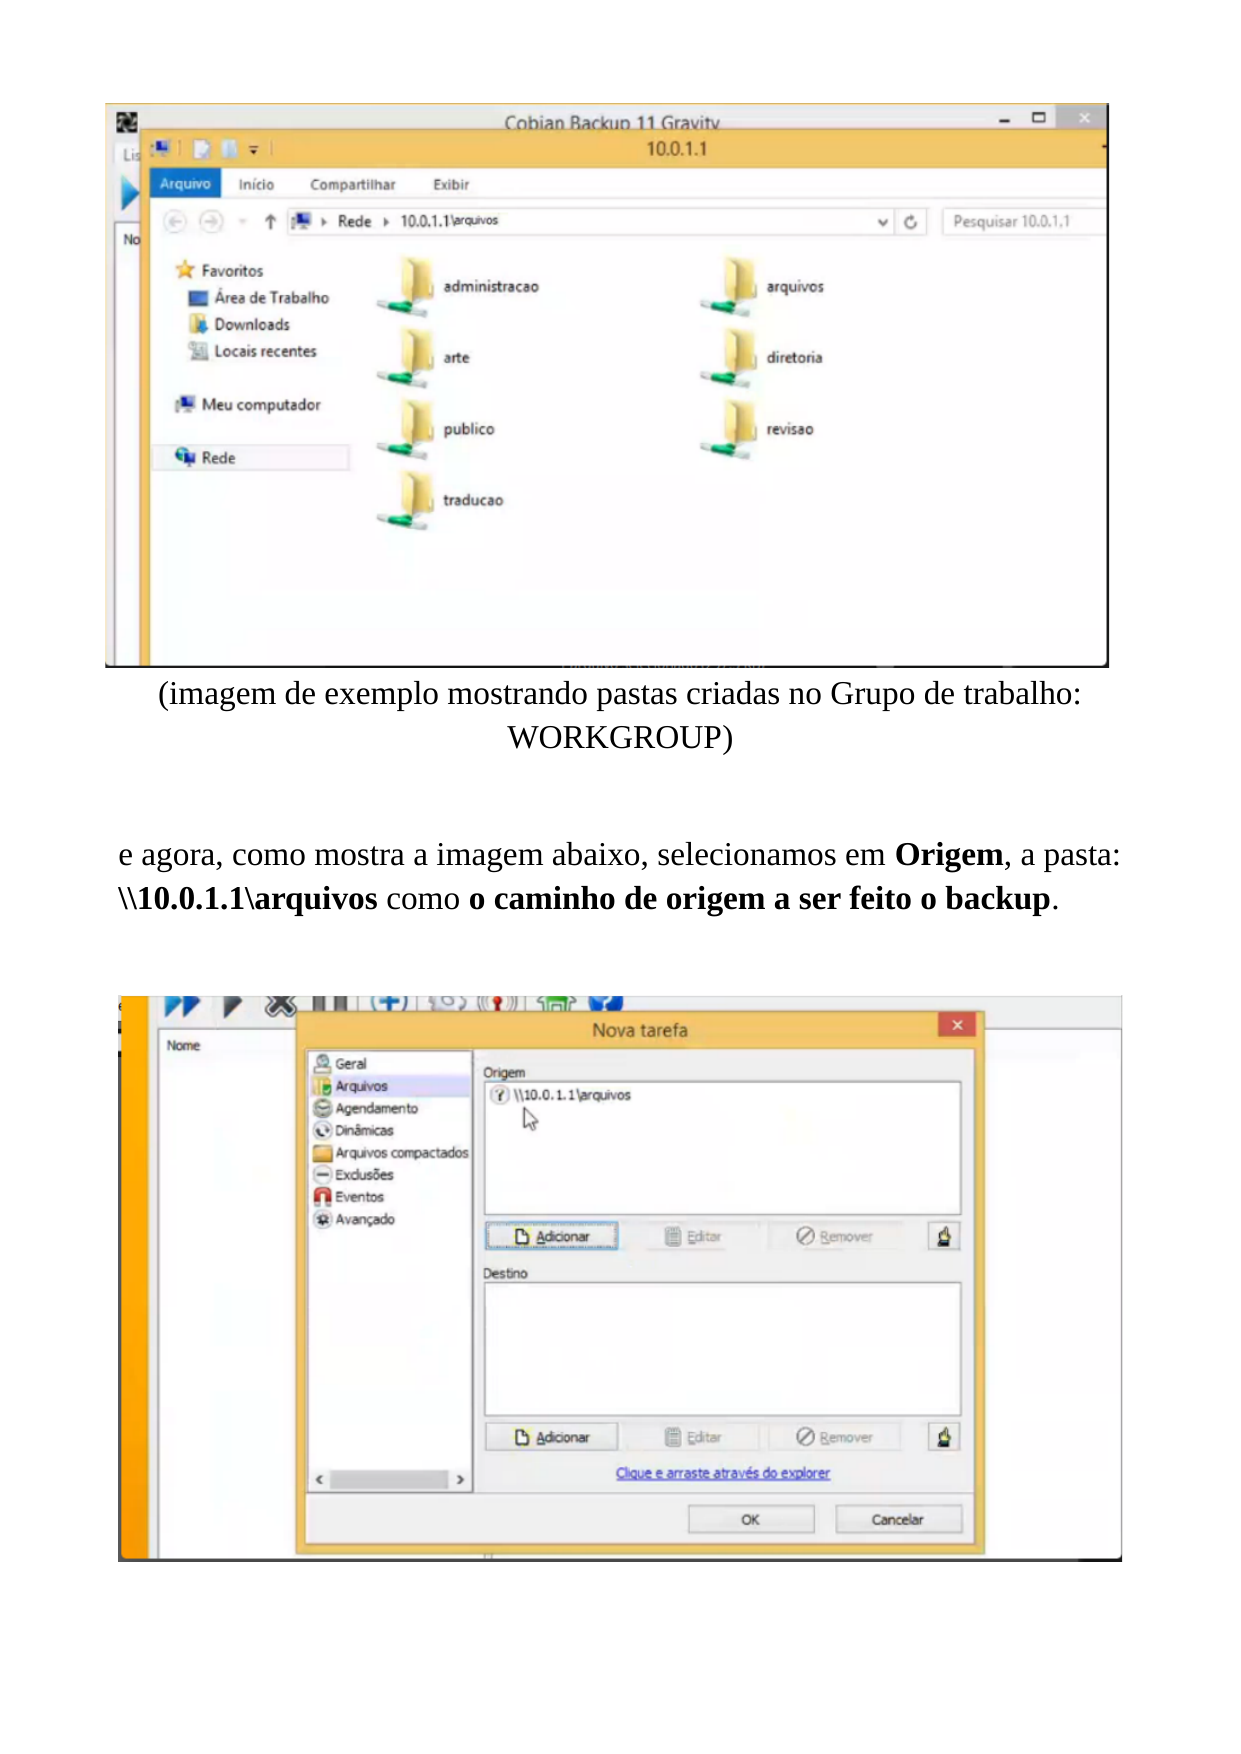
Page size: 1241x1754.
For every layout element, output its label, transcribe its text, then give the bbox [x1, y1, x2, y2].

text (imagem de exemplo mostrando pastas criadas no Grupo de trabalho: WORKGROUP) [118, 118, 1122, 756]
text e agora, como mostra a imagem abaixo, selecionamos em Origem, a pasta: \\10.0.1.1\arquivos como o caminho de origem a ser feito o backup. [118, 834, 1122, 917]
picture [118, 995, 1123, 1562]
picture [105, 103, 1110, 668]
